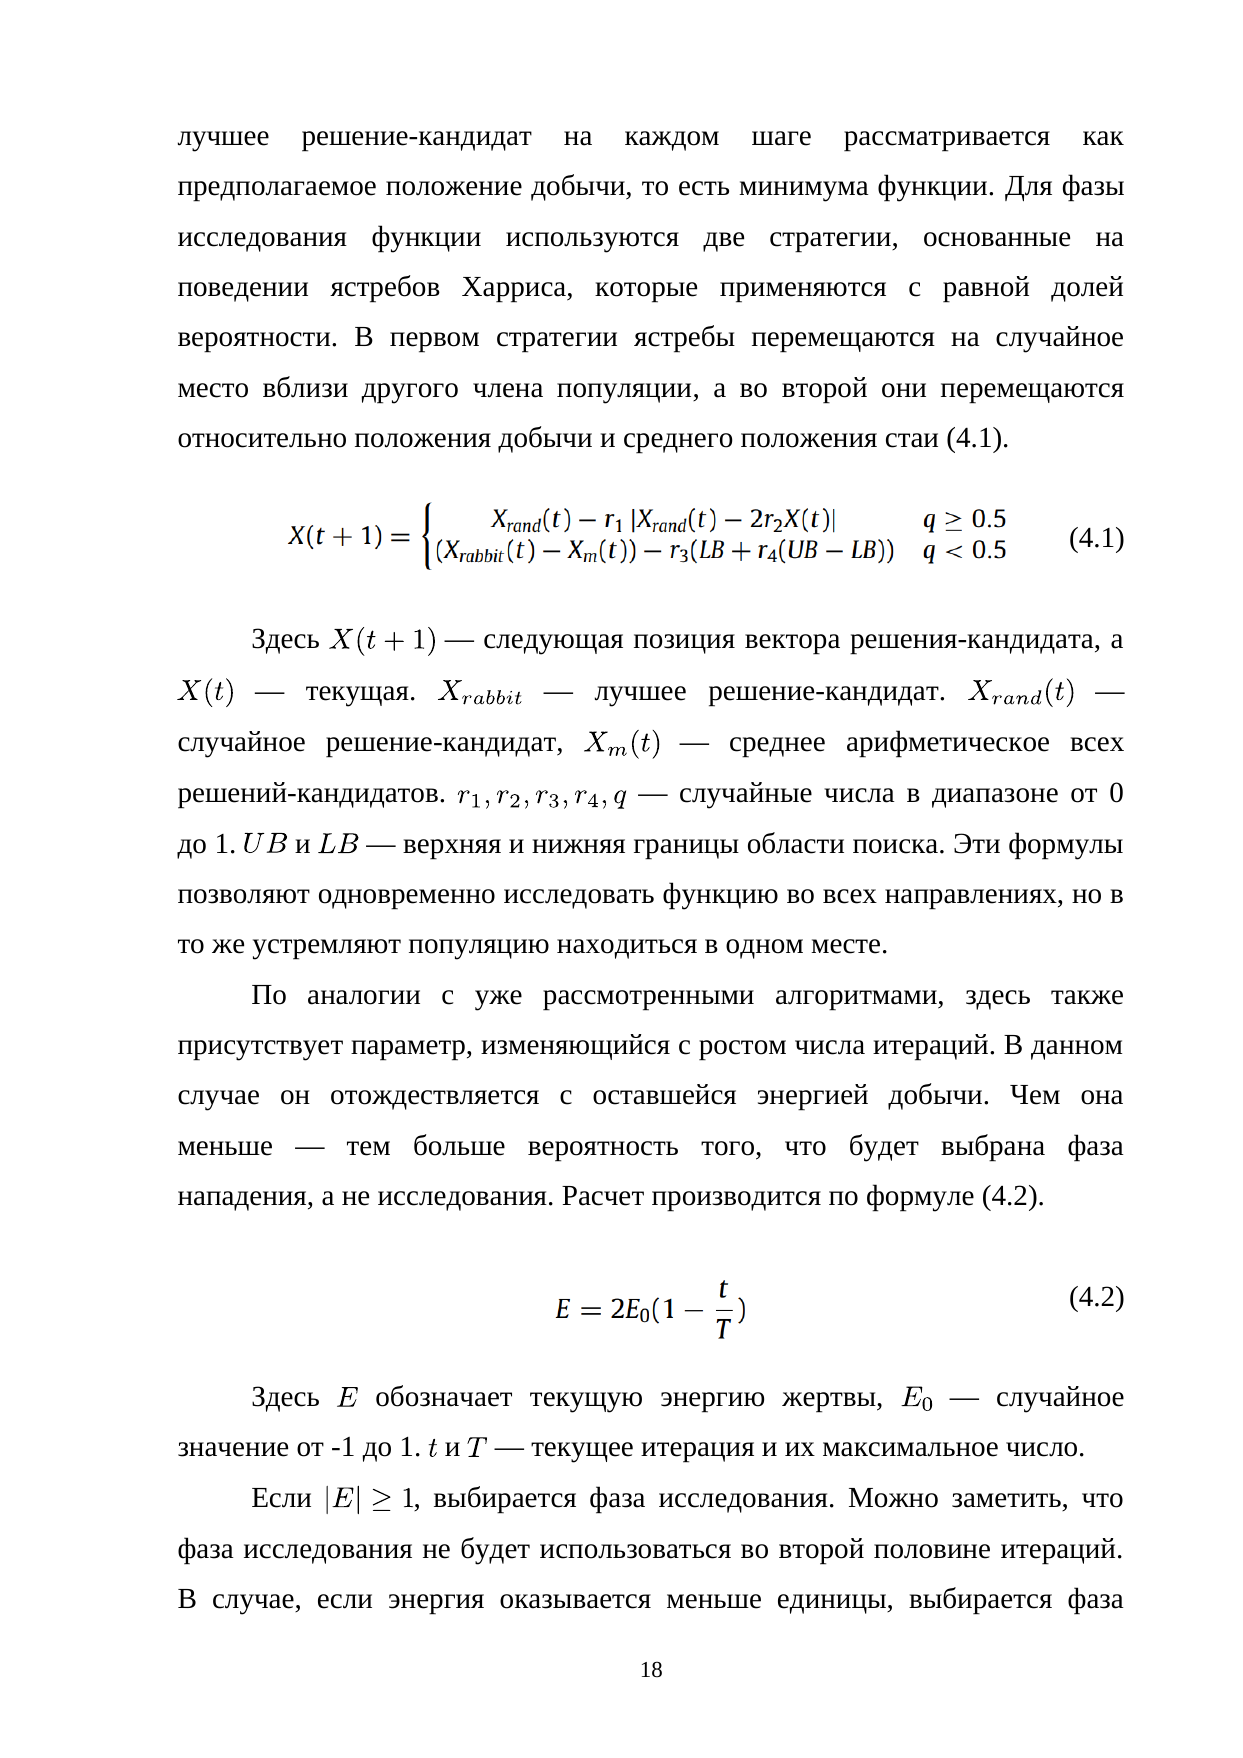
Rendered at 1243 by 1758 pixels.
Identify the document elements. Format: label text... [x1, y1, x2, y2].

text [177, 1279, 545, 1312]
text Если , выбирается фаза исследования. Можно заметить, что фаза исследования не будет использоваться во второй половине итераций. В случае, если энергия оказывается меньше единицы, выбирается фаза [177, 1480, 1124, 1615]
picture [284, 491, 1017, 577]
picture [545, 1265, 757, 1347]
text (4.2) [757, 1279, 1124, 1312]
text (4.1) [1017, 521, 1124, 554]
text Здесь — следующая позиция вектора решения-кандидата, а — текущая. — лучшее решение-кандидат. — случайное решение-кандидат, — среднее арифметическое всех решений-кандидатов. — случайные числа в диапазоне от 0 до 1. и — верхняя и нижняя границы области поиска. Эти формулы позволяют одновременно исследовать функцию во всех направлениях, но в то же устремляют популяцию находиться в одном месте. [177, 621, 1124, 960]
text Здесь обозначает текущую энергию жертвы, — случайное значение от -1 до 1. и — текущее итерация и их максимальное число. [177, 1379, 1124, 1463]
text [177, 521, 284, 554]
text По аналогии с уже рассмотренными алгоритмами, здесь также присутствует параметр, изменяющийся с ростом числа итераций. В данном случае он отождествляется с оставшейся энергией добычи. Чем она меньше — тем больше вероятность того, что будет выбрана фаза нападения, а не исследования. Расчет производится по формуле (4.2). [177, 977, 1124, 1212]
text лучшее решение-кандидат на каждом шаге рассматривается как предполагаемое положение добычи, то есть минимума функции. Для фазы исследования функции используются две стратегии, основанные на поведении ястребов Харриса, которые применяются с равной долей вероятности. В первом стратегии ястребы перемещаются на случайное место вблизи другого члена популяции, а во второй они перемещаются относительно положения добычи и среднего положения стаи (4.1). [177, 118, 1124, 453]
